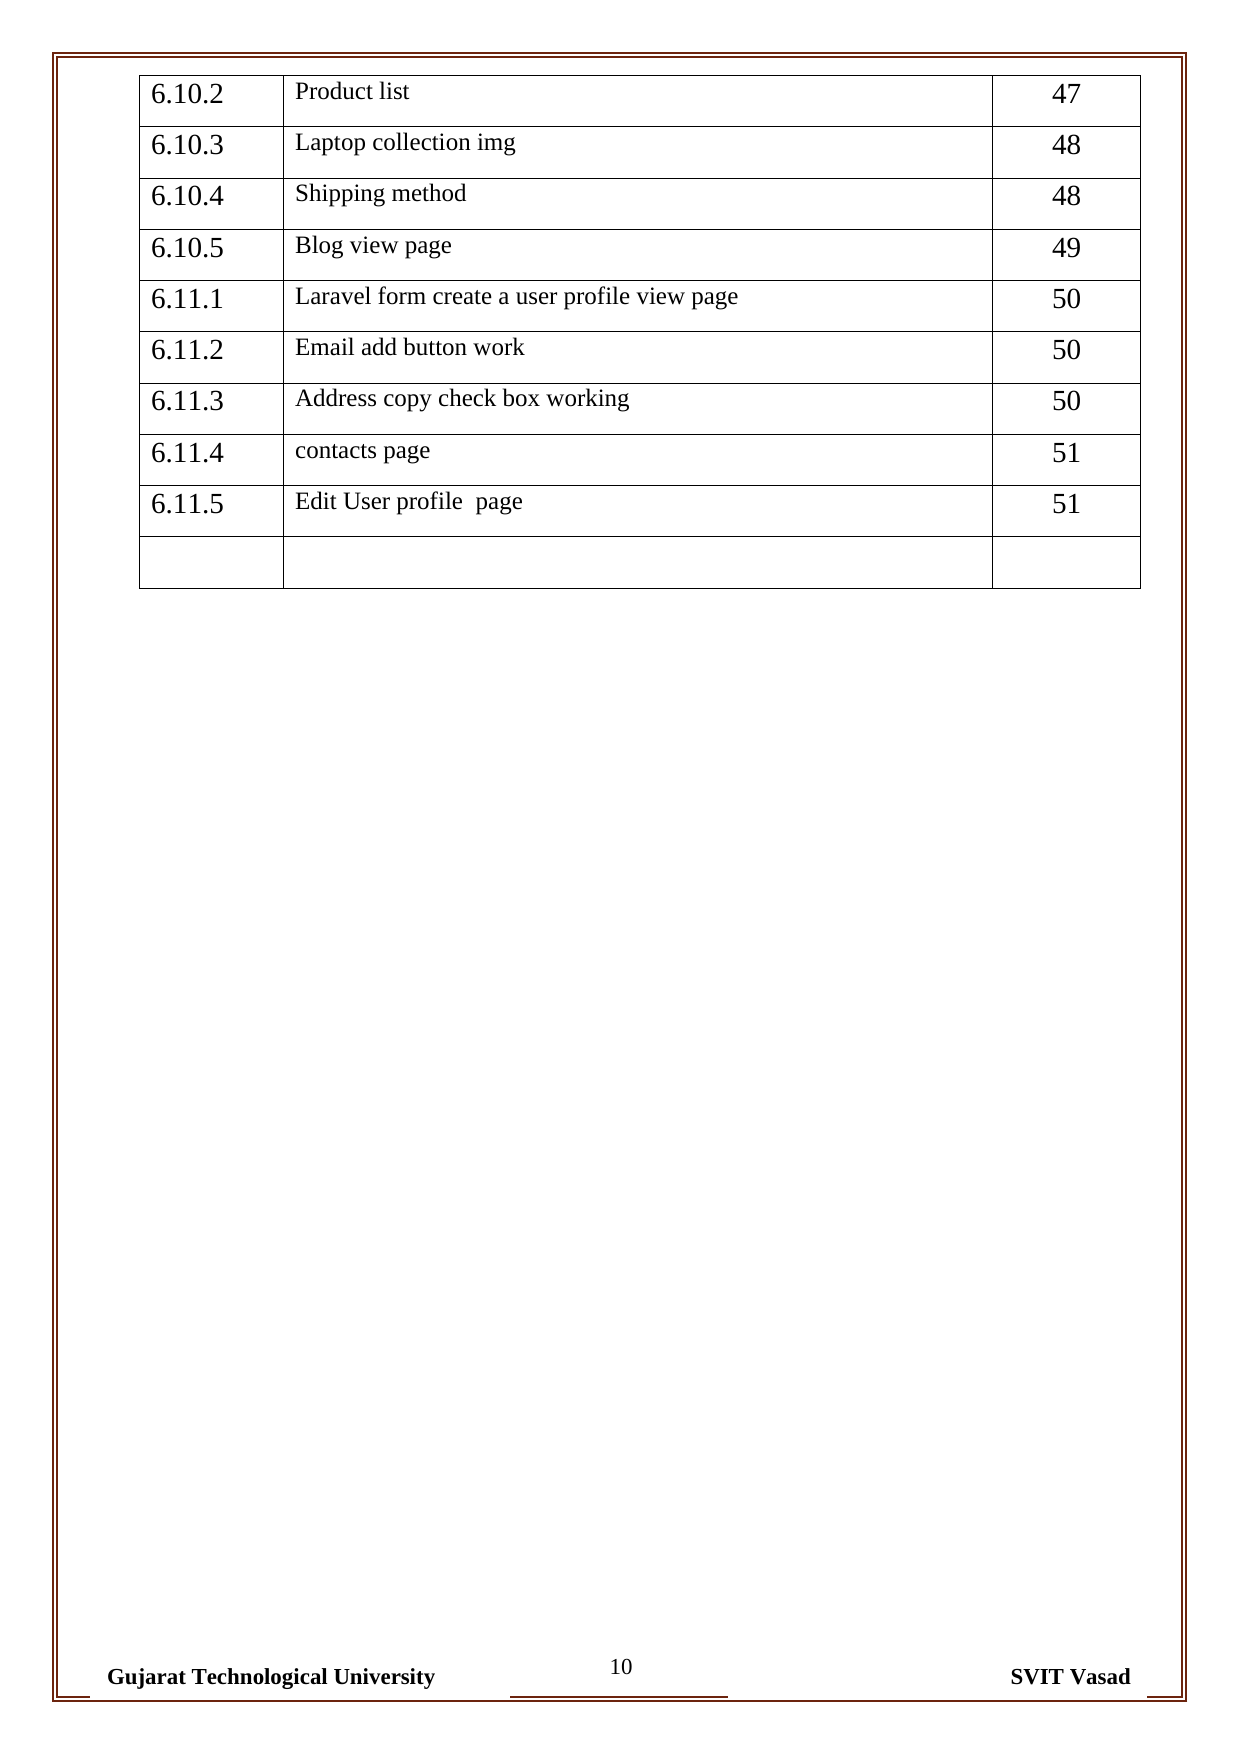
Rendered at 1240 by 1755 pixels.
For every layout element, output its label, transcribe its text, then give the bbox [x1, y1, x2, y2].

table_cell 50 [993, 281, 1140, 331]
table_cell 48 [993, 179, 1140, 229]
table_cell 51 [993, 486, 1140, 536]
table_cell 6.11.5 [140, 486, 283, 536]
table_cell [284, 537, 992, 587]
table_cell 47 [993, 76, 1140, 126]
table_cell Edit User profile page [284, 486, 992, 536]
table_cell Address copy check box working [284, 384, 992, 434]
table_cell 6.10.2 [140, 76, 283, 126]
table_cell 48 [993, 127, 1140, 177]
table_cell 6.10.3 [140, 127, 283, 177]
table_cell Laravel form create a user profile view page [284, 281, 992, 331]
table_cell Product list [284, 76, 992, 126]
table_cell 49 [993, 230, 1140, 280]
table_cell 6.11.4 [140, 435, 283, 485]
table_cell contacts page [284, 435, 992, 485]
table_cell 6.10.5 [140, 230, 283, 280]
table_cell Laptop collection img [284, 127, 992, 177]
table_cell [993, 537, 1140, 587]
table_cell Shipping method [284, 179, 992, 229]
table_cell 6.10.4 [140, 179, 283, 229]
table_cell [140, 537, 283, 587]
table_cell Email add button work [284, 332, 992, 382]
table_cell 6.11.1 [140, 281, 283, 331]
table_cell 50 [993, 384, 1140, 434]
table_cell 50 [993, 332, 1140, 382]
table_cell 51 [993, 435, 1140, 485]
table_cell Blog view page [284, 230, 992, 280]
table_cell 6.11.3 [140, 384, 283, 434]
table_cell 6.11.2 [140, 332, 283, 382]
